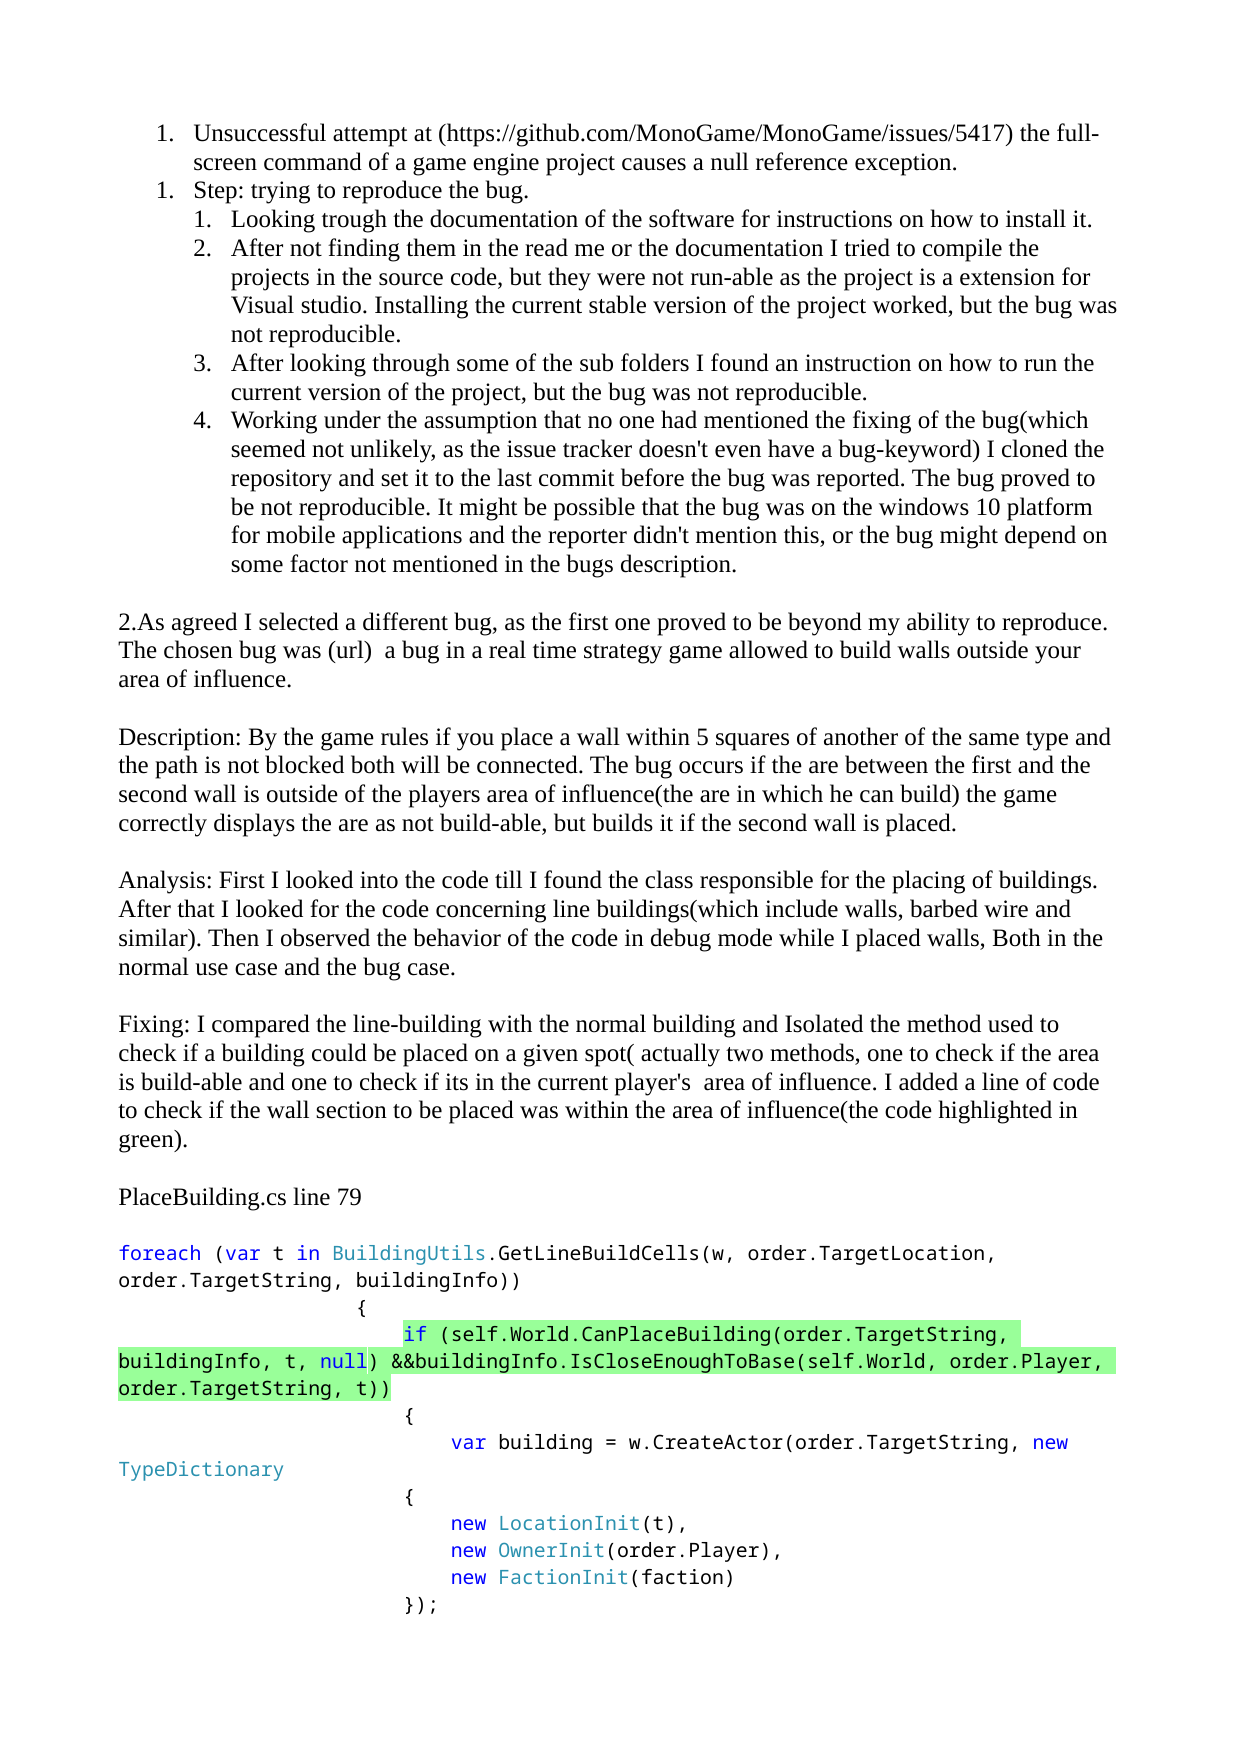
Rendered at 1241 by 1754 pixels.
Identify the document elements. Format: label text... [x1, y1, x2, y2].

text new LocationInit(t), [118, 1509, 1122, 1536]
text { [118, 1293, 1122, 1320]
list Step: trying to reproduce the bug. [156, 176, 1122, 204]
text 2.As agreed I selected a different bug, as the first one proved to be beyond my ability to reproduce. [118, 607, 1122, 636]
text if (self.World.CanPlaceBuilding(order.TargetString, buildingInfo, t, null) &&buildingInfo.IsCloseEnoughToBase(self.World, order.Player, order.TargetString, t)) [118, 1320, 1122, 1401]
list After looking through some of the sub folders I found an instruction on how to run the current version of the project, but the bug was not reproducible. [193, 348, 1122, 406]
text }); [118, 1590, 1122, 1617]
list Looking trough the documentation of the software for instructions on how to install it. [193, 204, 1122, 233]
text Fixing: I compared the line-building with the normal building and Isolated the method used to check if a building could be placed on a given spot( actually two methods, one to check if the area is build-able and one to check if its in the current player's area of influence. I added a line of code to check if the wall section to be placed was within the area of influence(the code highlighted in green). [118, 1009, 1122, 1153]
list Unsuccessful attempt at (https://github.com/MonoGame/MonoGame/issues/5417) the full-screen command of a game engine project causes a null reference exception. [156, 118, 1122, 176]
text { [118, 1401, 1122, 1428]
text The chosen bug was (url) a bug in a real time strategy game allowed to build walls outside your area of influence. [118, 636, 1122, 693]
list Working under the assumption that no one had mentioned the fixing of the bug(which seemed not unlikely, as the issue tracker doesn't even have a bug-keyword) I cloned the repository and set it to the last commit before the bug was reported. The bug proved to be not reproducible. It might be possible that the bug was on the windows 10 platform for mobile applications and the reporter didn't mention this, or the bug might depend on some factor not mentioned in the bugs description. [193, 406, 1122, 578]
text Analysis: First I looked into the code till I found the class responsible for the placing of buildings. After that I looked for the code concerning line buildings(which include walls, barbed wire and similar). Then I observed the behavior of the code in debug mode while I placed walls, Both in the normal use case and the bug case. [118, 866, 1122, 981]
text { [118, 1482, 1122, 1509]
text var building = w.CreateActor(order.TargetString, new TypeDictionary [118, 1428, 1122, 1482]
text new OwnerInit(order.Player), [118, 1536, 1122, 1563]
list After not finding them in the read me or the documentation I tried to compile the projects in the source code, but they were not run-able as the project is a extension for Visual studio. Installing the current stable version of the project worked, but the bug was not reproducible. [193, 233, 1122, 348]
text Description: By the game rules if you place a wall within 5 squares of another of the same type and the path is not blocked both will be connected. The bug occurs if the are between the first and the second wall is outside of the players area of influence(the are in which he can build) the game correctly displays the are as not build-able, but builds it if the second wall is placed. [118, 722, 1122, 837]
text PlaceBuilding.cs line 79 [118, 1182, 1122, 1211]
text foreach (var t in BuildingUtils.GetLineBuildCells(w, order.TargetLocation, order.TargetString, buildingInfo)) [118, 1239, 1122, 1293]
text new FactionInit(faction) [118, 1563, 1122, 1590]
